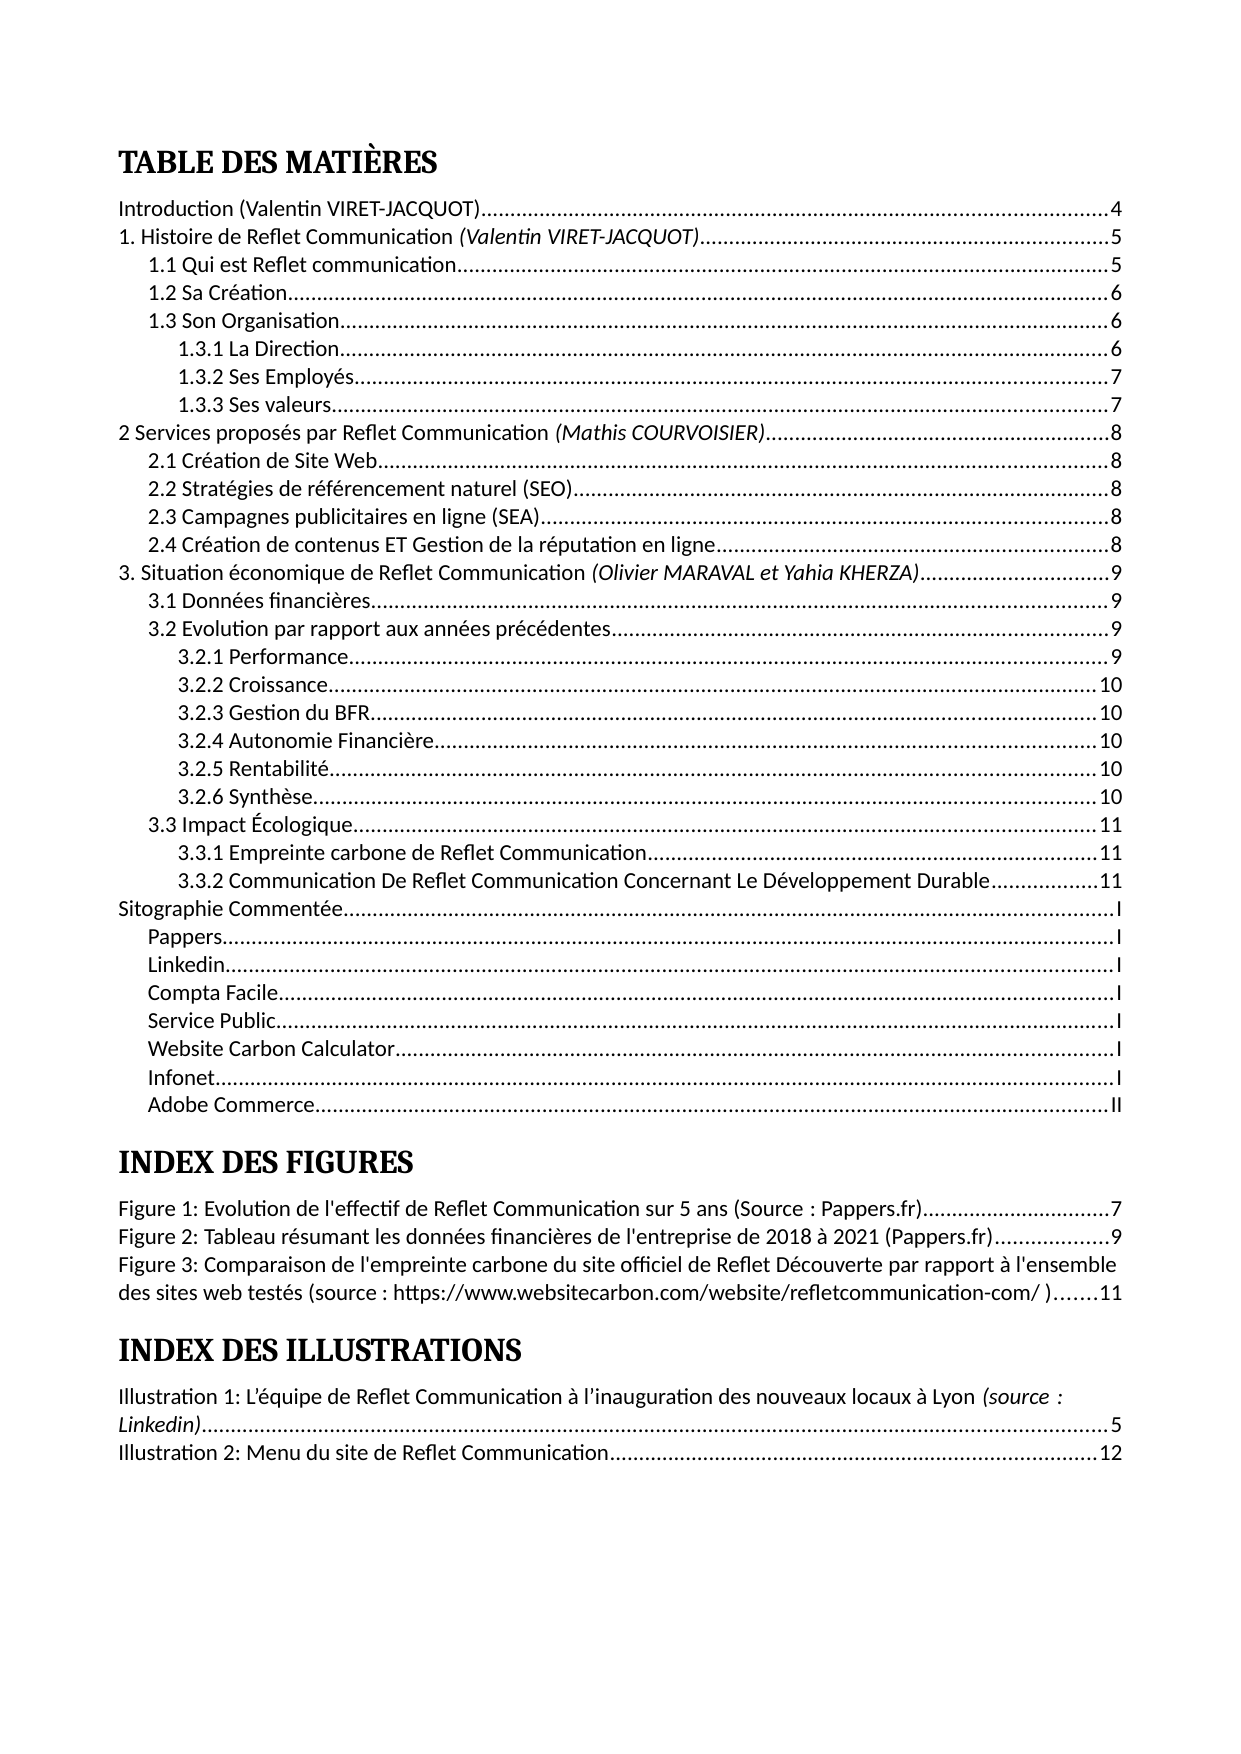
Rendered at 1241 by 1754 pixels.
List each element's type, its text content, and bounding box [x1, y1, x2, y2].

text Illustration 1: L’équipe de Reflet Communication à l’inauguration des nouveaux locaux à Lyon (source : Linkedin) 5 [118, 1382, 1122, 1438]
text 1.3.3 Ses valeurs 7 [177, 390, 1122, 418]
text Figure 1: Evolution de l'effectif de Reflet Communication sur 5 ans (Source : Pappers.fr) 7 [118, 1194, 1122, 1222]
text Figure 2: Tableau résumant les données financières de l'entreprise de 2018 à 2021 (Pappers.fr) 9 [118, 1222, 1122, 1251]
text Pappers I [148, 922, 1122, 951]
text 1.3 Son Organisation 6 [148, 306, 1122, 334]
text Website Carbon Calculator I [148, 1034, 1122, 1063]
text 3.2.5 Rentabilité 10 [177, 754, 1122, 782]
text Introduction (Valentin VIRET-JACQUOT) 4 [118, 194, 1122, 222]
subtitle Index des figures [118, 1144, 1122, 1182]
text 3. Situation économique de Reflet Communication (Olivier MARAVAL et Yahia KHERZA) 9 [118, 558, 1122, 586]
text 2.4 Création de contenus ET Gestion de la réputation en ligne 8 [148, 530, 1122, 558]
text 3.1 Données financières 9 [148, 586, 1122, 614]
text Figure 3: Comparaison de l'empreinte carbone du site officiel de Reflet Découverte par rapport à l'ensemble des sites web testés (source : https://www.websitecarbon.com/website/refletcommunication-com/ ) 11 [118, 1251, 1122, 1307]
text Sitographie Commentée I [118, 894, 1122, 922]
text 2.3 Campagnes publicitaires en ligne (SEA) 8 [148, 502, 1122, 530]
subtitle Index des illustrations [118, 1332, 1122, 1370]
text 3.2.3 Gestion du BFR 10 [177, 698, 1122, 726]
text 1.3.2 Ses Employés 7 [177, 362, 1122, 390]
text 1.3.1 La Direction 6 [177, 334, 1122, 362]
text 3.3.1 Empreinte carbone de Reflet Communication 11 [177, 838, 1122, 866]
text 1.2 Sa Création 6 [148, 278, 1122, 306]
text 3.3 Impact Écologique 11 [148, 810, 1122, 838]
text 1. Histoire de Reflet Communication (Valentin VIRET-JACQUOT) 5 [118, 222, 1122, 250]
text Illustration 2: Menu du site de Reflet Communication 12 [118, 1438, 1122, 1466]
text 2 Services proposés par Reflet Communication (Mathis COURVOISIER) 8 [118, 418, 1122, 446]
text 3.2.4 Autonomie Financière 10 [177, 726, 1122, 754]
text Service Public I [148, 1007, 1122, 1034]
text 1.1 Qui est Reflet communication 5 [148, 250, 1122, 278]
text 3.2.2 Croissance 10 [177, 670, 1122, 698]
text Compta Facile I [148, 978, 1122, 1007]
text 2.2 Stratégies de référencement naturel (SEO) 8 [148, 474, 1122, 502]
text 3.2.6 Synthèse 10 [177, 782, 1122, 810]
text 3.2 Evolution par rapport aux années précédentes 9 [148, 614, 1122, 642]
text Adobe Commerce II [148, 1091, 1122, 1119]
text 3.3.2 Communication De Reflet Communication Concernant Le Développement Durable 11 [177, 866, 1122, 894]
text 2.1 Création de Site Web 8 [148, 446, 1122, 474]
text Linkedin I [148, 951, 1122, 978]
subtitle Table des matières [118, 143, 1122, 181]
text 3.2.1 Performance 9 [177, 642, 1122, 670]
text Infonet I [148, 1063, 1122, 1091]
